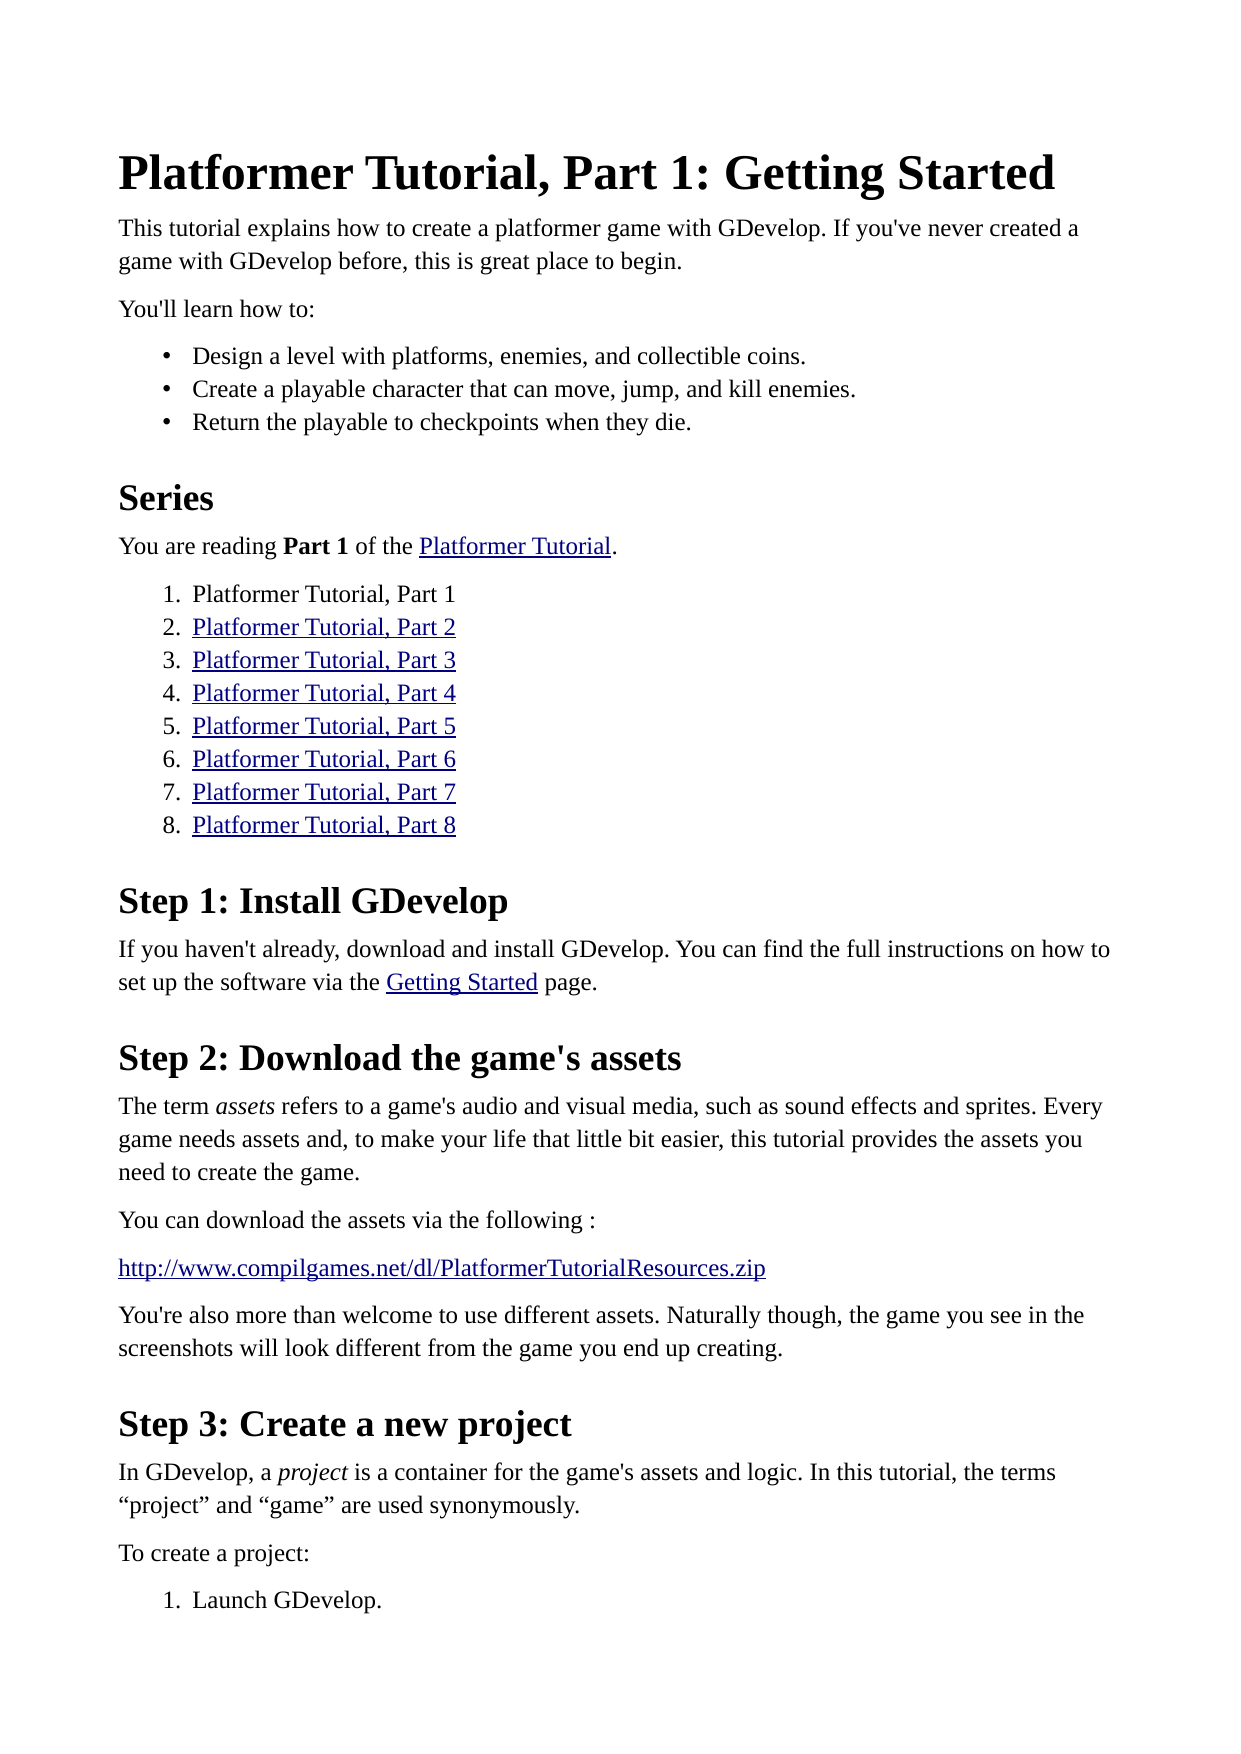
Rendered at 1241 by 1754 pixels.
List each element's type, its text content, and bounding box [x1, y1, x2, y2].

text You can download the assets via the following : [118, 1205, 1122, 1234]
text You'll learn how to: [118, 294, 1122, 322]
list Platformer Tutorial, Part 1 [162, 579, 1122, 608]
text If you haven't already, download and install GDevelop. You can find the full instructions on how to set up the software via the Getting Started page. [118, 934, 1122, 996]
text To create a project: [118, 1538, 1122, 1567]
list Platformer Tutorial, Part 8 [162, 810, 1122, 839]
list Platformer Tutorial, Part 3 [162, 645, 1122, 674]
list Platformer Tutorial, Part 4 [162, 678, 1122, 707]
list Launch GDevelop. [162, 1586, 1122, 1614]
list Platformer Tutorial, Part 5 [162, 711, 1122, 740]
list Design a level with platforms, enemies, and collectible coins. [162, 341, 1122, 370]
subtitle Step 1: Install GDevelop [118, 879, 1122, 922]
text You're also more than welcome to use different assets. Naturally though, the game you see in the screenshots will look different from the game you end up creating. [118, 1300, 1122, 1362]
list Return the playable to checkpoints when they die. [162, 407, 1122, 436]
text This tutorial explains how to create a platformer game with GDevelop. If you've never created a game with GDevelop before, this is great place to begin. [118, 213, 1122, 275]
subtitle Series [118, 476, 1122, 519]
subtitle Step 2: Download the game's assets [118, 1036, 1122, 1079]
list Create a playable character that can move, jump, and kill enemies. [162, 374, 1122, 403]
subtitle Step 3: Create a new project [118, 1402, 1122, 1445]
text The term assets refers to a game's audio and visual media, such as sound effects and sprites. Every game needs assets and, to make your life that little bit easier, this tutorial provides the assets you need to create the game. [118, 1091, 1122, 1186]
list Platformer Tutorial, Part 7 [162, 777, 1122, 806]
list Platformer Tutorial, Part 2 [162, 612, 1122, 641]
list Platformer Tutorial, Part 6 [162, 744, 1122, 773]
text You are reading Part 1 of the Platformer Tutorial. [118, 531, 1122, 560]
text In GDevelop, a project is a container for the game's assets and logic. In this tutorial, the terms “project” and “game” are used synonymously. [118, 1457, 1122, 1519]
subtitle Platformer Tutorial, Part 1: Getting Started [118, 143, 1122, 201]
text http://www.compilgames.net/dl/PlatformerTutorialResources.zip [118, 1253, 1122, 1281]
